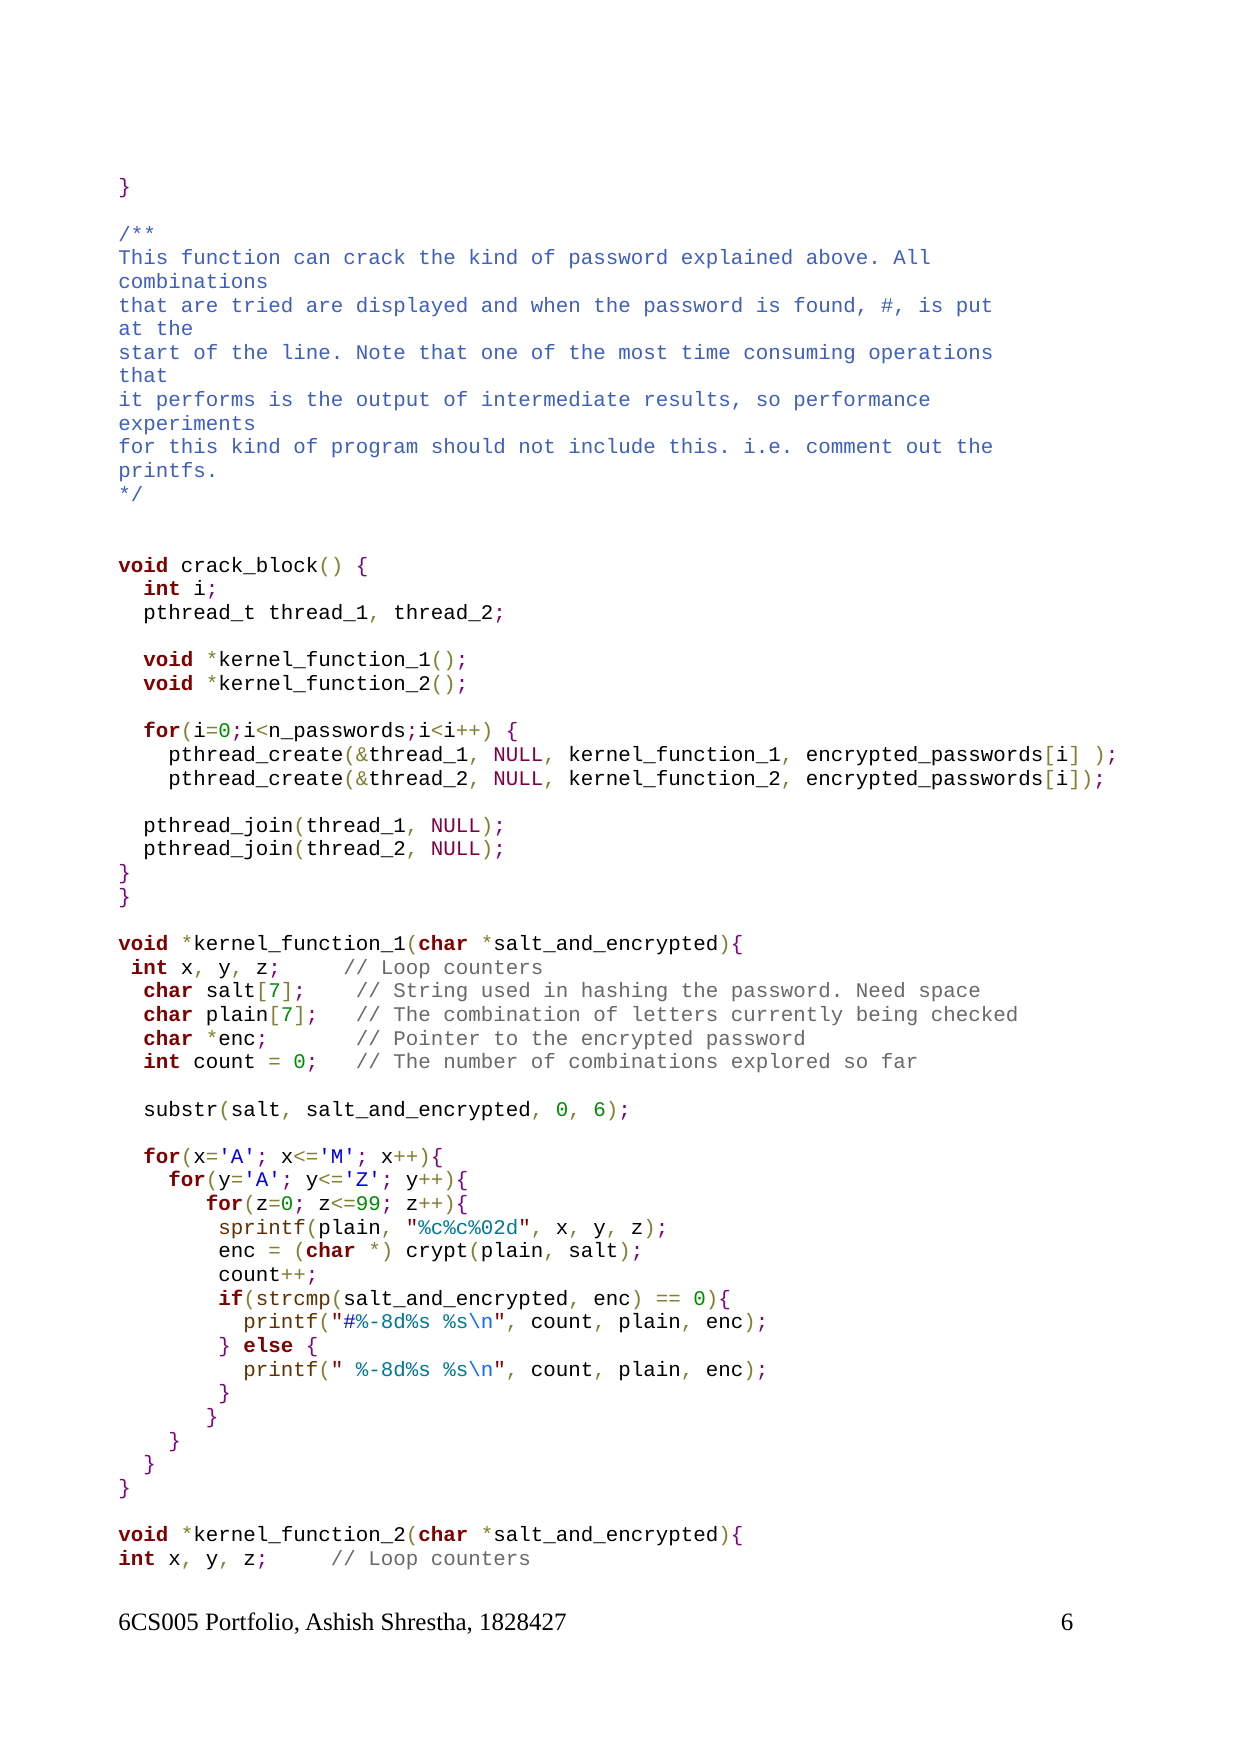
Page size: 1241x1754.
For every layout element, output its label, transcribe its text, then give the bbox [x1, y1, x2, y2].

text pthread_t thread_1, thread_2; [118, 602, 1122, 626]
text */ [118, 484, 1122, 507]
text } else { [118, 1335, 1122, 1359]
text printfs. [118, 460, 1122, 484]
text void crack_block() { [118, 555, 1122, 578]
text it performs is the output of intermediate results, so performance [118, 389, 1122, 413]
text combinations [118, 271, 1122, 294]
text void *kernel_function_2(); [118, 673, 1122, 697]
text experiments [118, 413, 1122, 436]
text start of the line. Note that one of the most time consuming operations [118, 342, 1122, 366]
text printf("#%-8d%s %s\n", count, plain, enc); [118, 1311, 1122, 1335]
text enc = (char *) crypt(plain, salt); [118, 1240, 1122, 1264]
text } [118, 886, 1122, 909]
text } [118, 1382, 1122, 1406]
text int x, y, z; // Loop counters [118, 957, 1122, 980]
text pthread_join(thread_1, NULL); [118, 815, 1122, 838]
text char *enc; // Pointer to the encrypted password [118, 1028, 1122, 1051]
text count++; [118, 1264, 1122, 1288]
text pthread_create(&thread_1, NULL, kernel_function_1, encrypted_passwords[i] ); [118, 744, 1122, 767]
text int count = 0; // The number of combinations explored so far [118, 1051, 1122, 1075]
text printf(" %-8d%s %s\n", count, plain, enc); [118, 1359, 1122, 1382]
text pthread_join(thread_2, NULL); [118, 838, 1122, 862]
text sprintf(plain, "%c%c%02d", x, y, z); [118, 1217, 1122, 1240]
text that are tried are displayed and when the password is found, #, is put [118, 294, 1122, 318]
text for(x='A'; x<='M'; x++){ [118, 1146, 1122, 1169]
text if(strcmp(salt_and_encrypted, enc) == 0){ [118, 1288, 1122, 1311]
text int i; [118, 578, 1122, 602]
text } [118, 1406, 1122, 1429]
text void *kernel_function_1(); [118, 649, 1122, 673]
text pthread_create(&thread_2, NULL, kernel_function_2, encrypted_passwords[i]); [118, 767, 1122, 791]
text /** [118, 224, 1122, 247]
text at the [118, 318, 1122, 342]
text void *kernel_function_1(char *salt_and_encrypted){ [118, 933, 1122, 957]
text char plain[7]; // The combination of letters currently being checked [118, 1004, 1122, 1028]
text for(i=0;i<n_passwords;i<i++) { [118, 720, 1122, 744]
text } [118, 1429, 1122, 1453]
text for(y='A'; y<='Z'; y++){ [118, 1169, 1122, 1193]
text } [118, 1453, 1122, 1477]
text for(z=0; z<=99; z++){ [118, 1193, 1122, 1217]
text This function can crack the kind of password explained above. All [118, 247, 1122, 271]
text } [118, 176, 1122, 200]
text for this kind of program should not include this. i.e. comment out the [118, 436, 1122, 460]
text } [118, 862, 1122, 886]
text that [118, 366, 1122, 389]
text int x, y, z; // Loop counters [118, 1548, 1122, 1571]
text char salt[7]; // String used in hashing the password. Need space [118, 980, 1122, 1004]
text void *kernel_function_2(char *salt_and_encrypted){ [118, 1524, 1122, 1548]
text } [118, 1477, 1122, 1501]
text substr(salt, salt_and_encrypted, 0, 6); [118, 1098, 1122, 1122]
